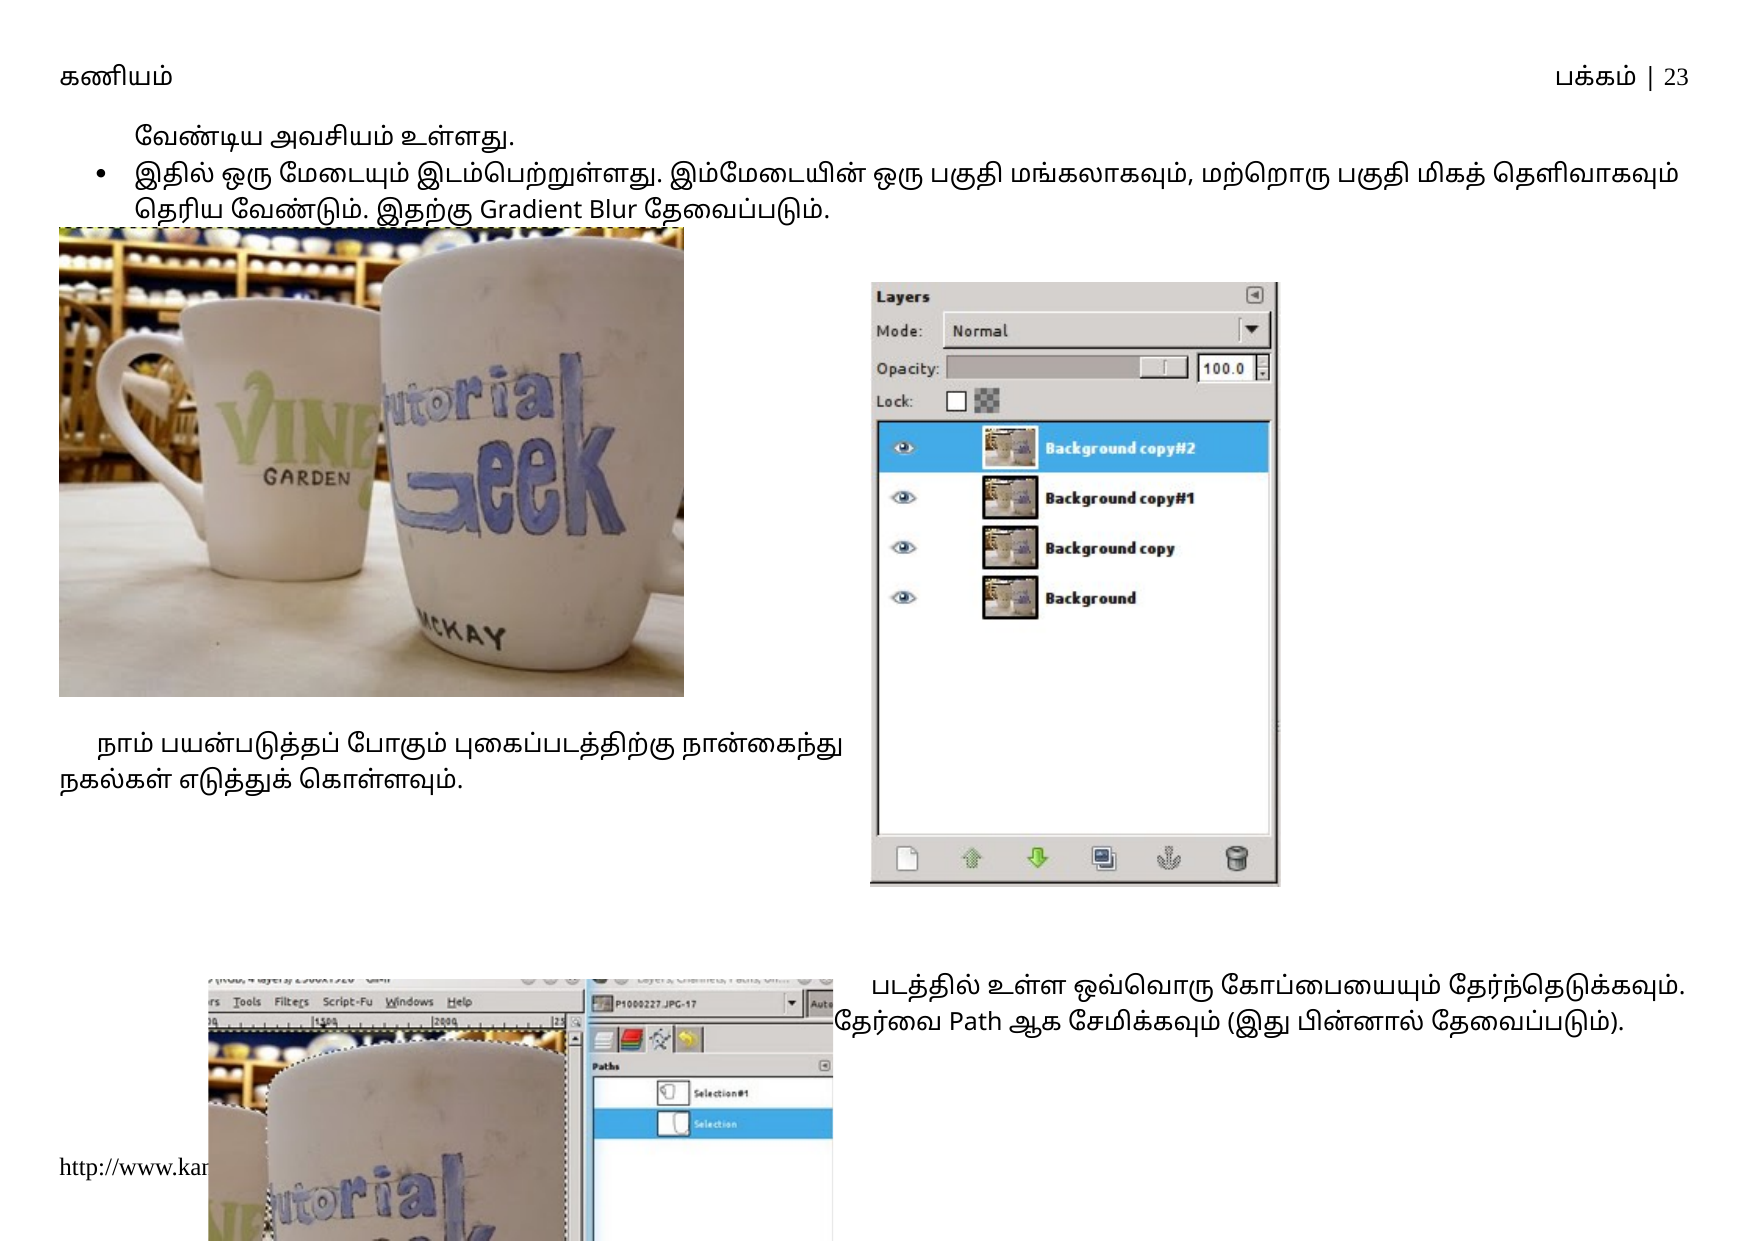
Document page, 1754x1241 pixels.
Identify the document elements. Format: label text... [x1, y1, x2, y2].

list வேண்டிய அவசியம் உள்ளது. [97, 118, 1695, 156]
text [1281, 730, 1695, 797]
picture [870, 282, 1281, 887]
picture [59, 227, 684, 697]
list இதில் ஒரு மேடையும் இடம்பெற்றுள்ளது. இம்மேடையின் ஒரு பகுதி மங்கலாகவும், மற்றொரு பகுதி மிகத் தெளிவாகவும் தெரிய வேண்டும். இதற்கு Gradient Blur தேவைப்படும். [97, 156, 1695, 228]
picture [208, 979, 834, 1241]
text நாம் பயன்படுத்தப் போகும் புகைப்படத்திற்கு நான்கைந்து நகல்கள் எடுத்துக் கொள்ளவும். [59, 730, 870, 797]
text படத்தில் உள்ள ஒவ்வொரு கோப்பையையும் தேர்ந்தெடுக்கவும். தேர்வை Path ஆக சேமிக்கவும் (இது பின்னால் தேவைப்படும்). [59, 968, 1695, 1040]
